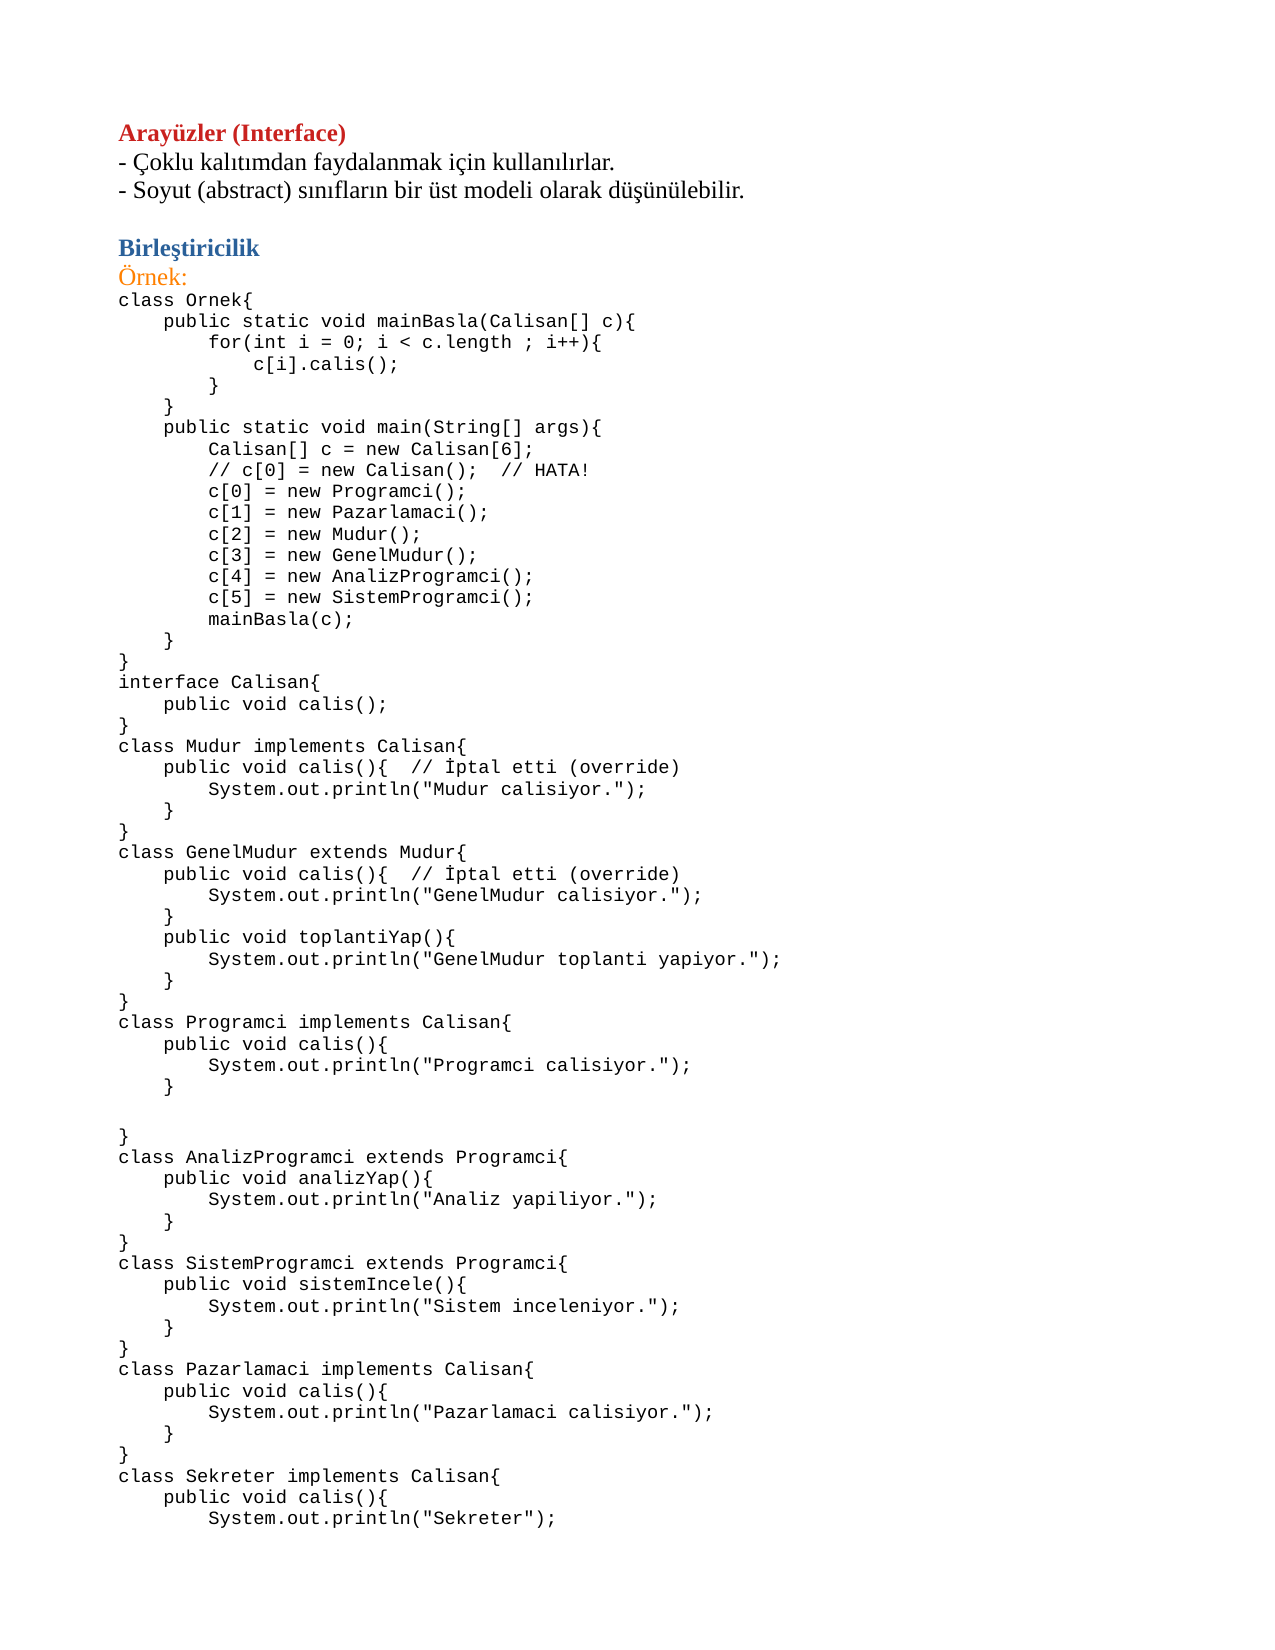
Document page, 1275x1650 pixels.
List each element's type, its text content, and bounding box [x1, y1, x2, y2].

text class Mudur implements Calisan{ [118, 737, 1157, 758]
text } [118, 652, 1157, 673]
text public void calis(){ [118, 1034, 1157, 1056]
text c[4] = new AnalizProgramci(); [118, 567, 1157, 588]
text } [118, 1077, 1157, 1098]
text public static void main(String[] args){ [118, 418, 1157, 439]
text c[5] = new SistemProgramci(); [118, 588, 1157, 609]
text Arayüzler (Interface) [118, 118, 1157, 147]
text } [118, 716, 1157, 737]
text } [118, 907, 1157, 928]
text public void sistemIncele(){ [118, 1275, 1157, 1296]
text public void toplantiYap(){ [118, 928, 1157, 949]
text } [118, 822, 1157, 843]
text class GenelMudur extends Mudur{ [118, 843, 1157, 864]
text public void calis(){ [118, 1381, 1157, 1403]
text - Çoklu kalıtımdan faydalanmak için kullanılırlar. [118, 147, 1157, 176]
text } [118, 1445, 1157, 1466]
text } [118, 1318, 1157, 1339]
text Birleştiricilik [118, 233, 1157, 262]
text class Programci implements Calisan{ [118, 1013, 1157, 1034]
text // c[0] = new Calisan(); // HATA! [118, 461, 1157, 482]
text public void calis(){ // İptal etti (override) [118, 758, 1157, 779]
text System.out.println("Programci calisiyor."); [118, 1056, 1157, 1077]
text System.out.println("Sistem inceleniyor."); [118, 1296, 1157, 1318]
text class Sekreter implements Calisan{ [118, 1466, 1157, 1488]
text System.out.println("Pazarlamaci calisiyor."); [118, 1403, 1157, 1424]
text c[2] = new Mudur(); [118, 524, 1157, 546]
text } [118, 376, 1157, 397]
text for(int i = 0; i < c.length ; i++){ [118, 333, 1157, 354]
text } [118, 1424, 1157, 1445]
text System.out.println("GenelMudur toplanti yapiyor."); [118, 949, 1157, 971]
text Örnek: [118, 262, 1157, 291]
text - Soyut (abstract) sınıfların bir üst modeli olarak düşünülebilir. [118, 176, 1157, 204]
text public void calis(); [118, 694, 1157, 716]
text } [118, 397, 1157, 418]
text System.out.println("Analiz yapiliyor."); [118, 1190, 1157, 1211]
text public void calis(){ [118, 1488, 1157, 1509]
text interface Calisan{ [118, 673, 1157, 694]
text c[3] = new GenelMudur(); [118, 546, 1157, 567]
text System.out.println("Sekreter"); [118, 1509, 1157, 1530]
text public void calis(){ // İptal etti (override) [118, 864, 1157, 886]
text } [118, 631, 1157, 652]
text public static void mainBasla(Calisan[] c){ [118, 312, 1157, 333]
text } [118, 1211, 1157, 1233]
text c[1] = new Pazarlamaci(); [118, 503, 1157, 524]
text mainBasla(c); [118, 609, 1157, 631]
text } [118, 1233, 1157, 1254]
text c[i].calis(); [118, 354, 1157, 376]
text c[0] = new Programci(); [118, 482, 1157, 503]
text public void analizYap(){ [118, 1169, 1157, 1190]
text System.out.println("Mudur calisiyor."); [118, 779, 1157, 801]
text class SistemProgramci extends Programci{ [118, 1254, 1157, 1275]
text class Pazarlamaci implements Calisan{ [118, 1360, 1157, 1381]
text } [118, 992, 1157, 1013]
text } [118, 1126, 1157, 1148]
text class Ornek{ [118, 291, 1157, 312]
text class AnalizProgramci extends Programci{ [118, 1148, 1157, 1169]
text } [118, 801, 1157, 822]
text Calisan[] c = new Calisan[6]; [118, 439, 1157, 461]
text System.out.println("GenelMudur calisiyor."); [118, 886, 1157, 907]
text } [118, 1339, 1157, 1360]
text } [118, 971, 1157, 992]
